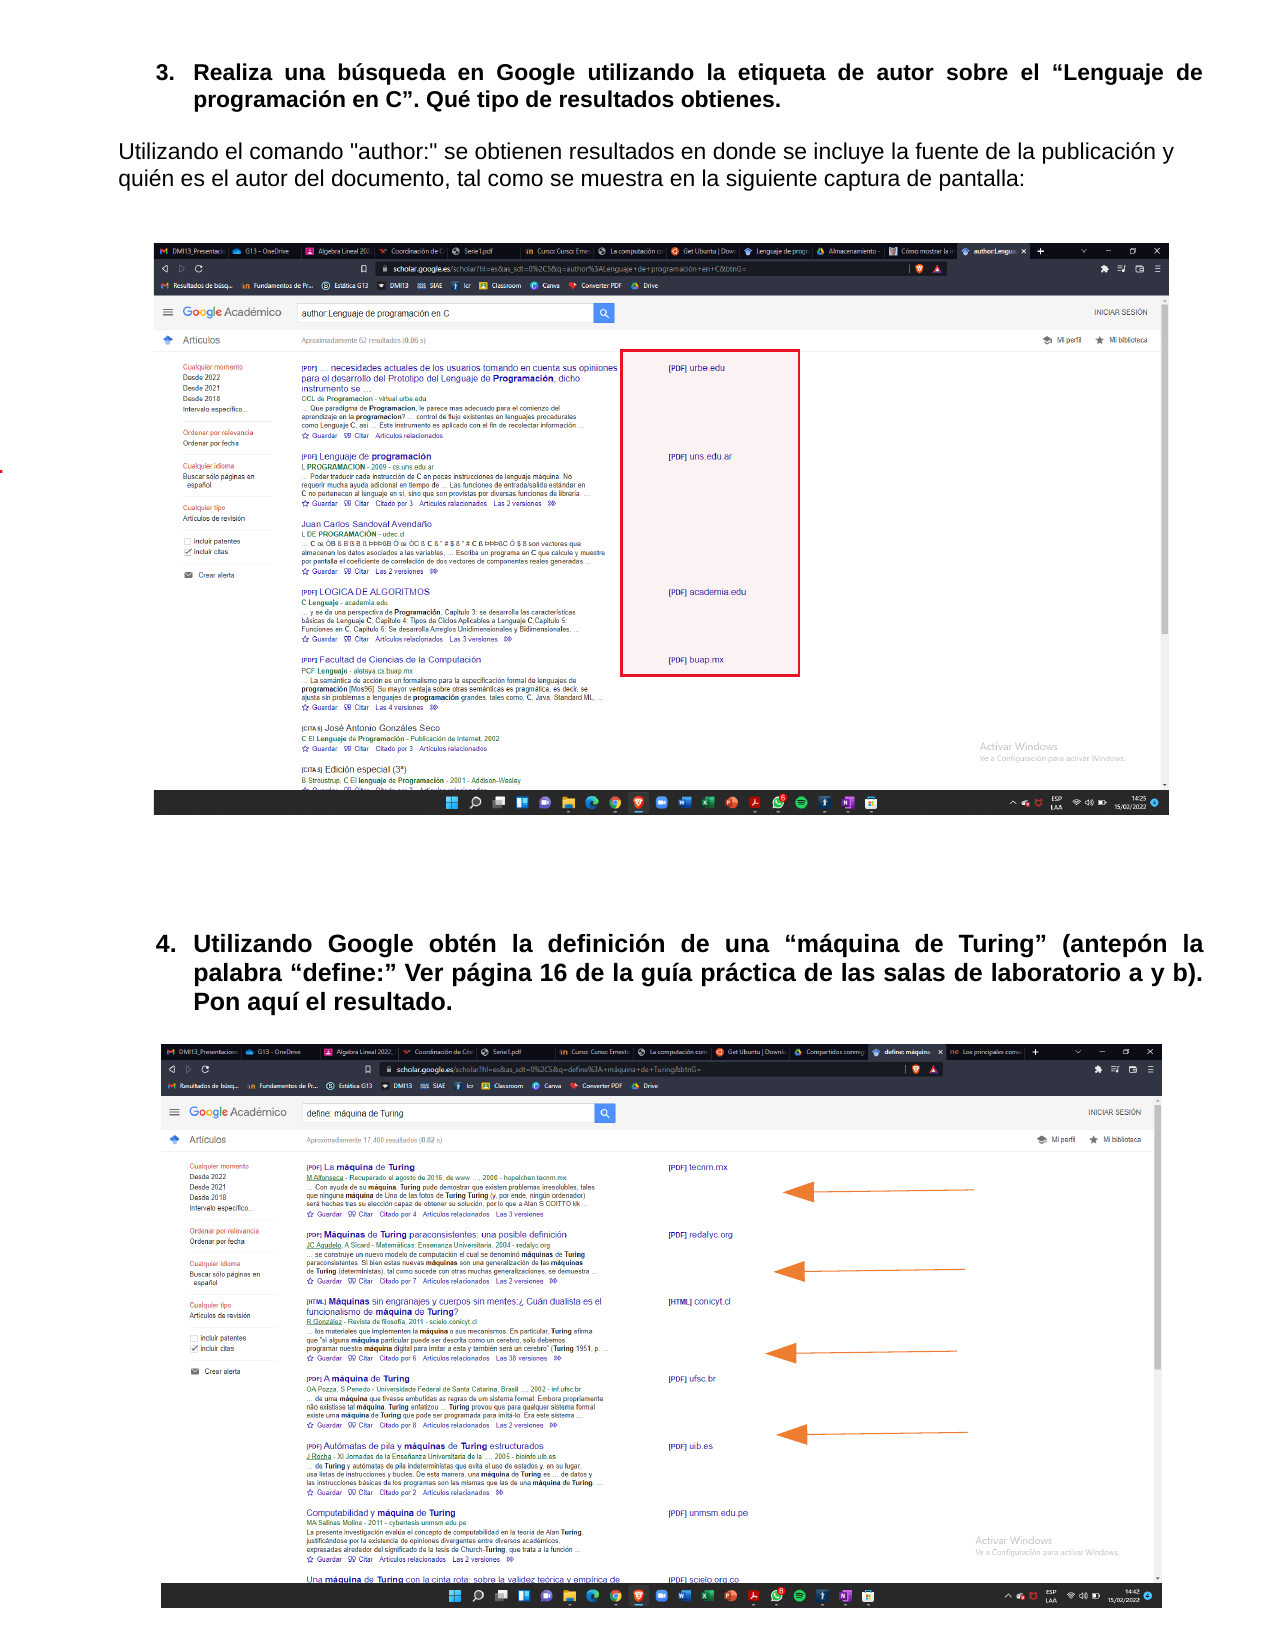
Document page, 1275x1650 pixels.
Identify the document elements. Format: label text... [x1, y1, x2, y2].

text Utilizando el comando "author:" se obtienen resultados en donde se incluye la fuente de la publicación y quién es el autor del documento, tal como se muestra en la siguiente captura de pantalla: [118, 138, 1205, 191]
list Utilizando Google obtén la definición de una “máquina de Turing” (antepón la palabra “define:” Ver página 16 de la guía práctica de las salas de laboratorio a y b). Pon aquí el resultado. [156, 929, 1205, 1016]
list Realiza una búsqueda en Google utilizando la etiqueta de autor sobre el “Lenguaje de programación en C”. Qué tipo de resultados obtienes. [156, 59, 1205, 112]
